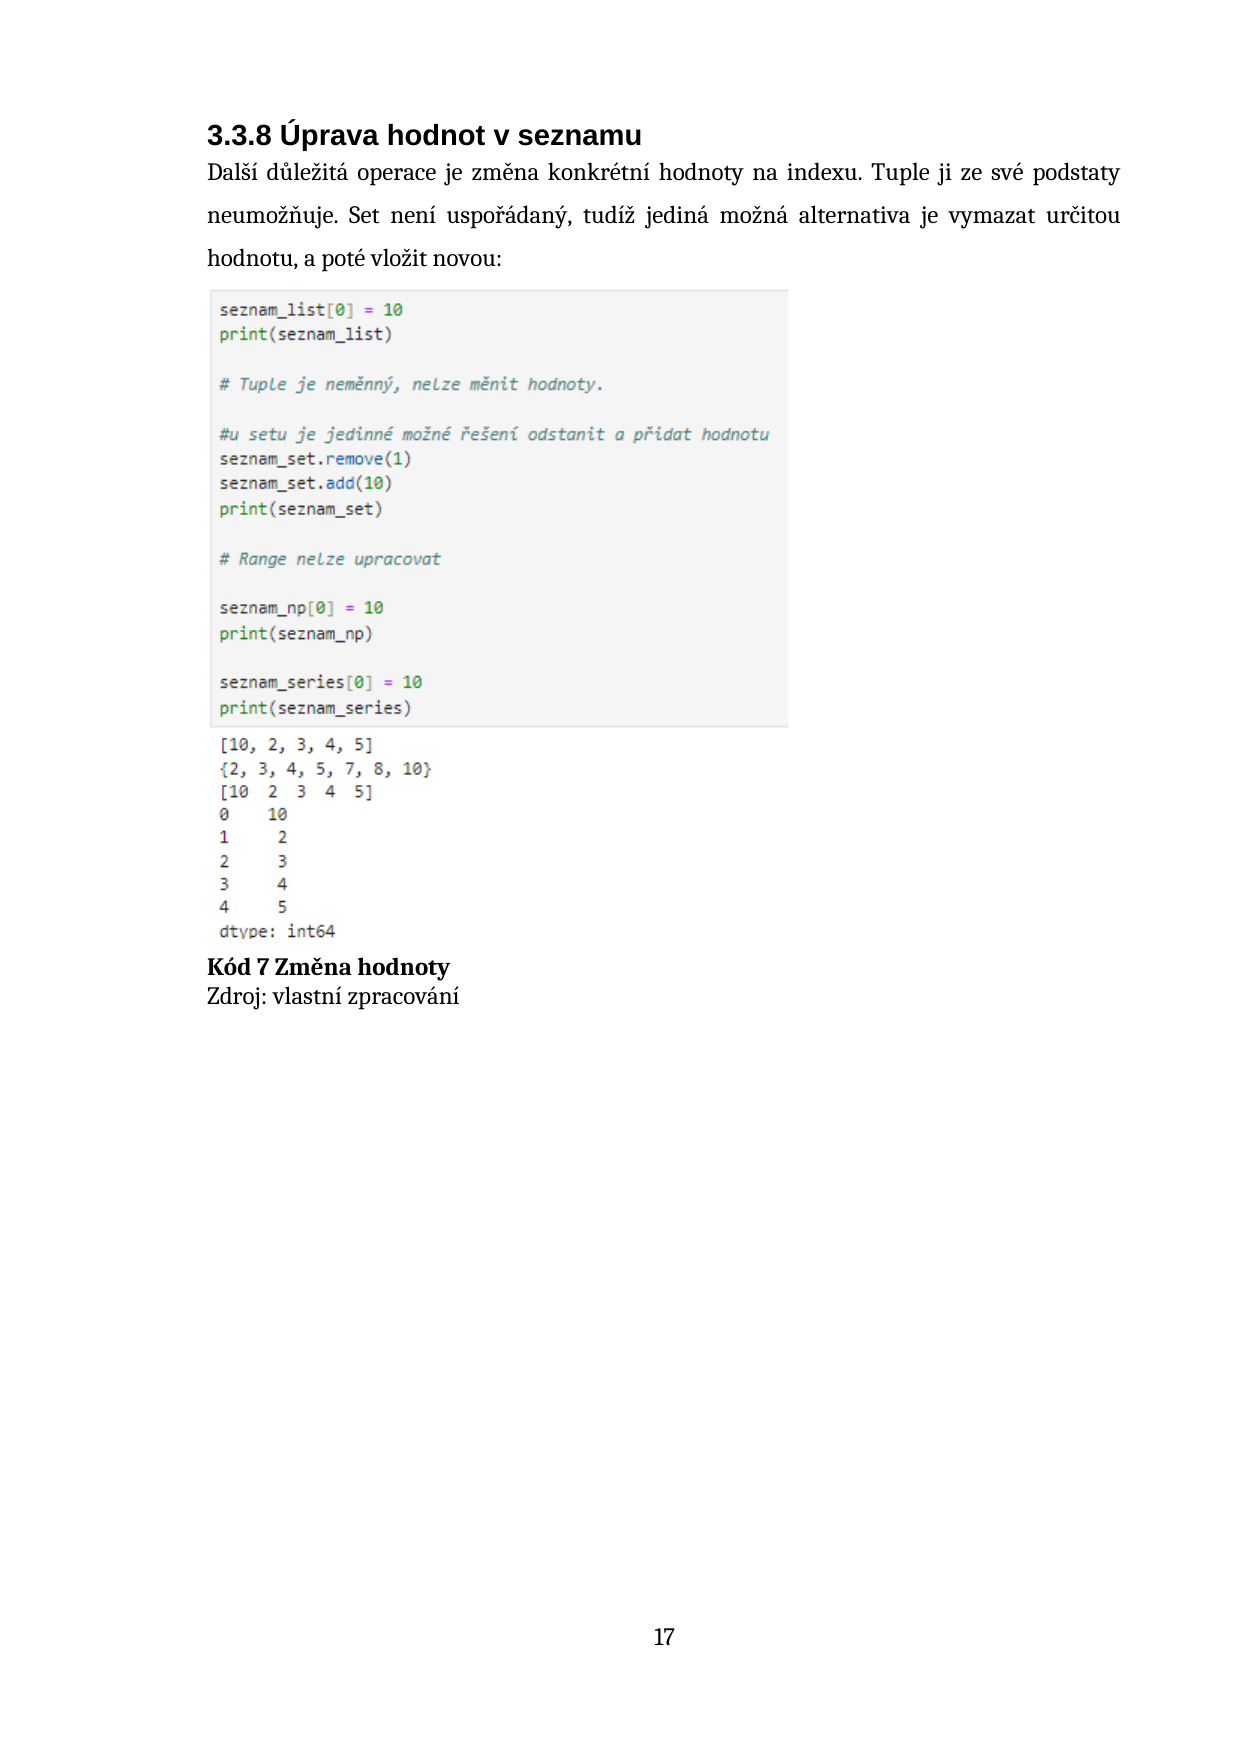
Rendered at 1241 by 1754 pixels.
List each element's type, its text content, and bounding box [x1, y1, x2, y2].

subtitle 3.3.8 Úprava hodnot v seznamu [207, 118, 1122, 152]
text Zdroj: vlastní zpracování [207, 982, 1122, 1011]
title Kód 7 Změna hodnoty [207, 953, 1122, 982]
text Další důležitá operace je změna konkrétní hodnoty na indexu. Tuple ji ze své podstaty neumožňuje. Set není uspořádaný, tudíž jediná možná alternativa je vymazat určitou hodnotu, a poté vložit novou: [207, 158, 1122, 273]
picture [206, 287, 789, 939]
